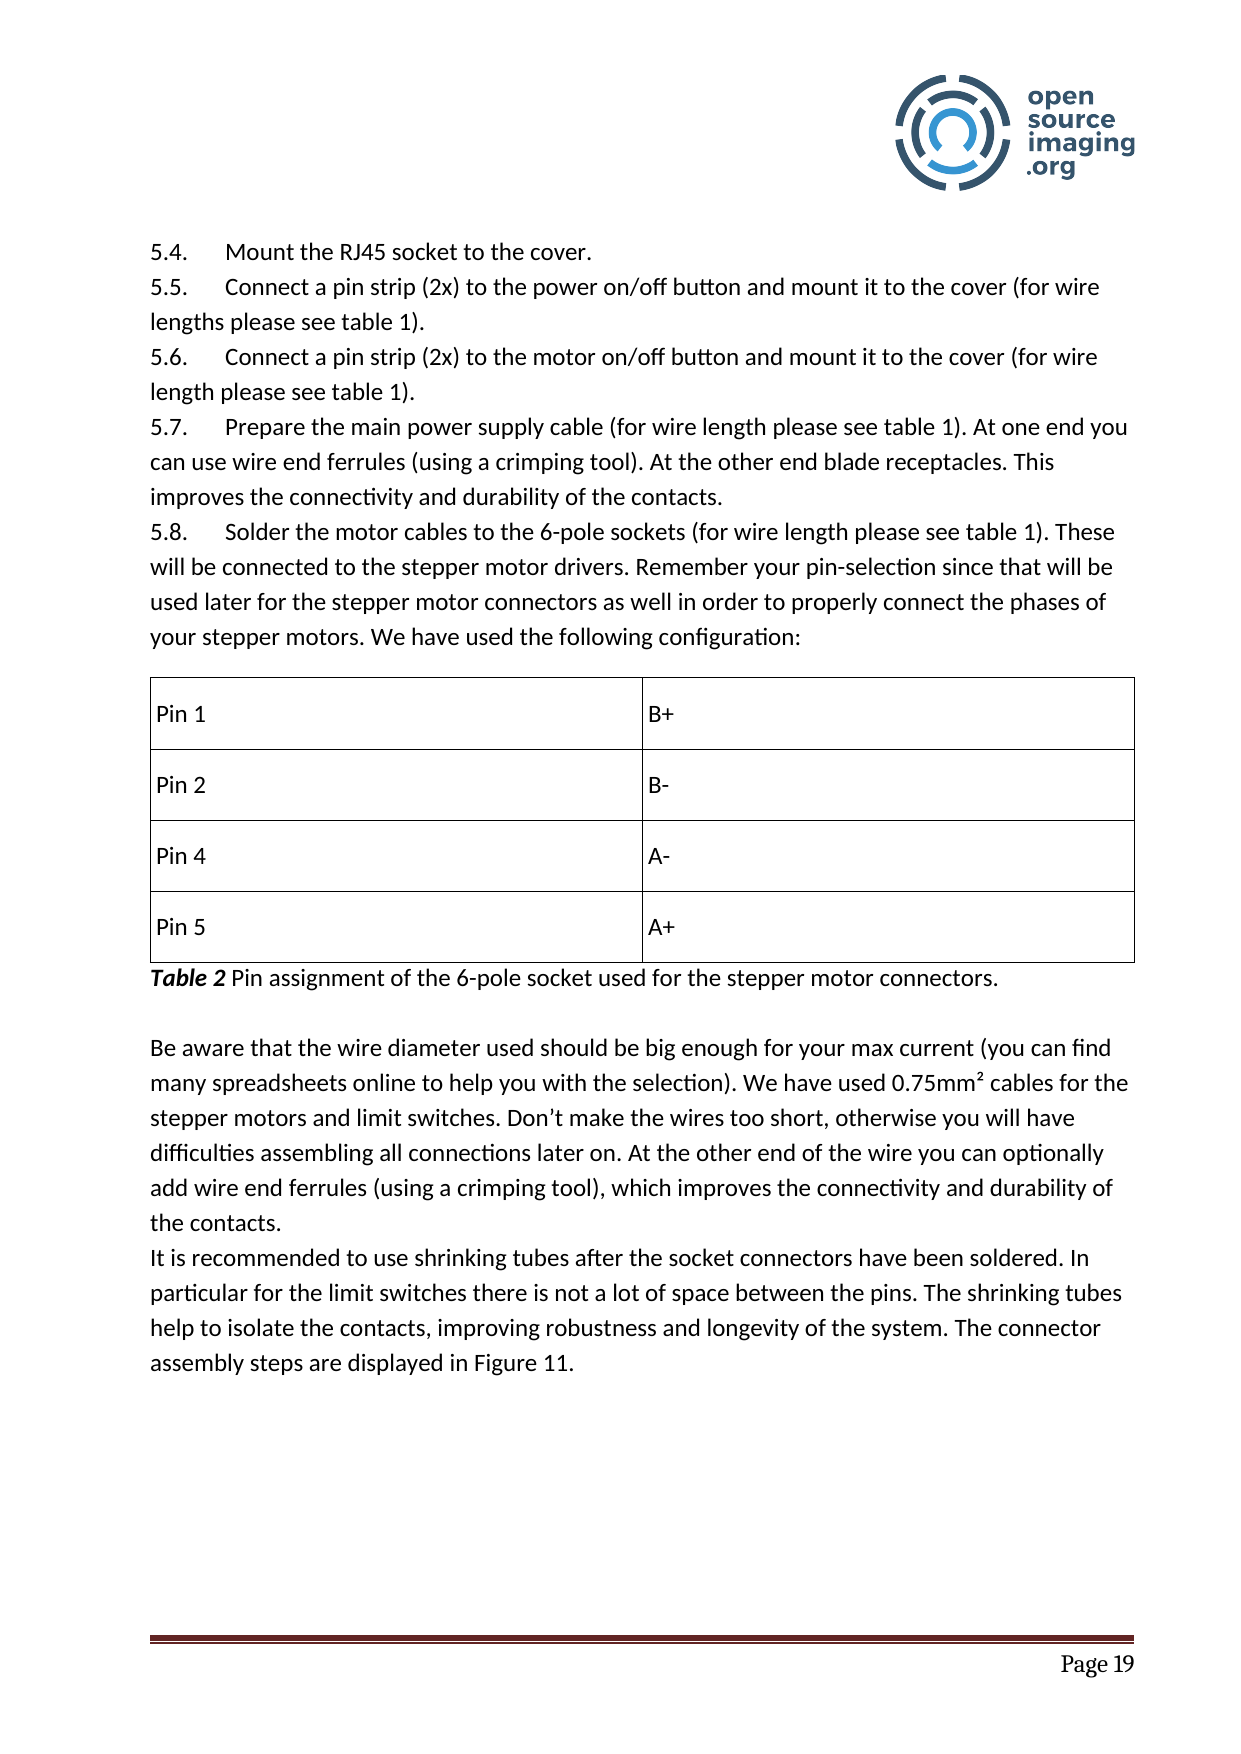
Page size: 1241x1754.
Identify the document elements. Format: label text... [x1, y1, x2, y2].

list It is recommended to use shrinking tubes after the socket connectors have been soldered. In particular for the limit switches there is not a lot of space between the pins. The shrinking tubes help to isolate the contacts, improving robustness and longevity of the system. The connector assembly steps are displayed in Figure 11. [150, 1242, 1134, 1378]
list Solder the motor cables to the 6-pole sockets (for wire length please see table 1). These will be connected to the stepper motor drivers. Remember your pin-selection since that will be used later for the stepper motor connectors as well in order to properly connect the phases of your stepper motors. We have used the following configuration: [150, 516, 1134, 652]
table_cell B- [643, 750, 1134, 820]
list Be aware that the wire diameter used should be big enough for your max current (you can find many spreadsheets online to help you with the selection). We have used 0.75mm² cables for the stepper motors and limit switches. Don’t make the wires too short, otherwise you will have difficulties assembling all connections later on. At the other end of the wire you can optionally add wire end ferrules (using a crimping tool), which improves the connectivity and durability of the contacts. [150, 1032, 1134, 1238]
table_header B+ [643, 678, 1134, 748]
list Prepare the main power supply cable (for wire length please see table 1). At one end you can use wire end ferrules (using a crimping tool). At the other end blade receptacles. This improves the connectivity and durability of the contacts. [150, 411, 1134, 512]
table_header Pin 1 [151, 678, 642, 748]
picture [895, 75, 1135, 191]
table_cell Pin 4 [151, 821, 642, 891]
table_cell Pin 5 [151, 892, 642, 962]
list Connect a pin strip (2x) to the motor on/off button and mount it to the cover (for wire length please see table 1). [150, 341, 1134, 407]
table_cell A- [643, 821, 1134, 891]
table_cell Pin 2 [151, 750, 642, 820]
table_cell A+ [643, 892, 1134, 962]
list Table 2 Pin assignment of the 6-pole socket used for the stepper motor connectors. [150, 963, 1134, 993]
list Connect a pin strip (2x) to the power on/off button and mount it to the cover (for wire lengths please see table 1). [150, 271, 1134, 337]
list Mount the RJ45 socket to the cover. [150, 236, 1134, 267]
